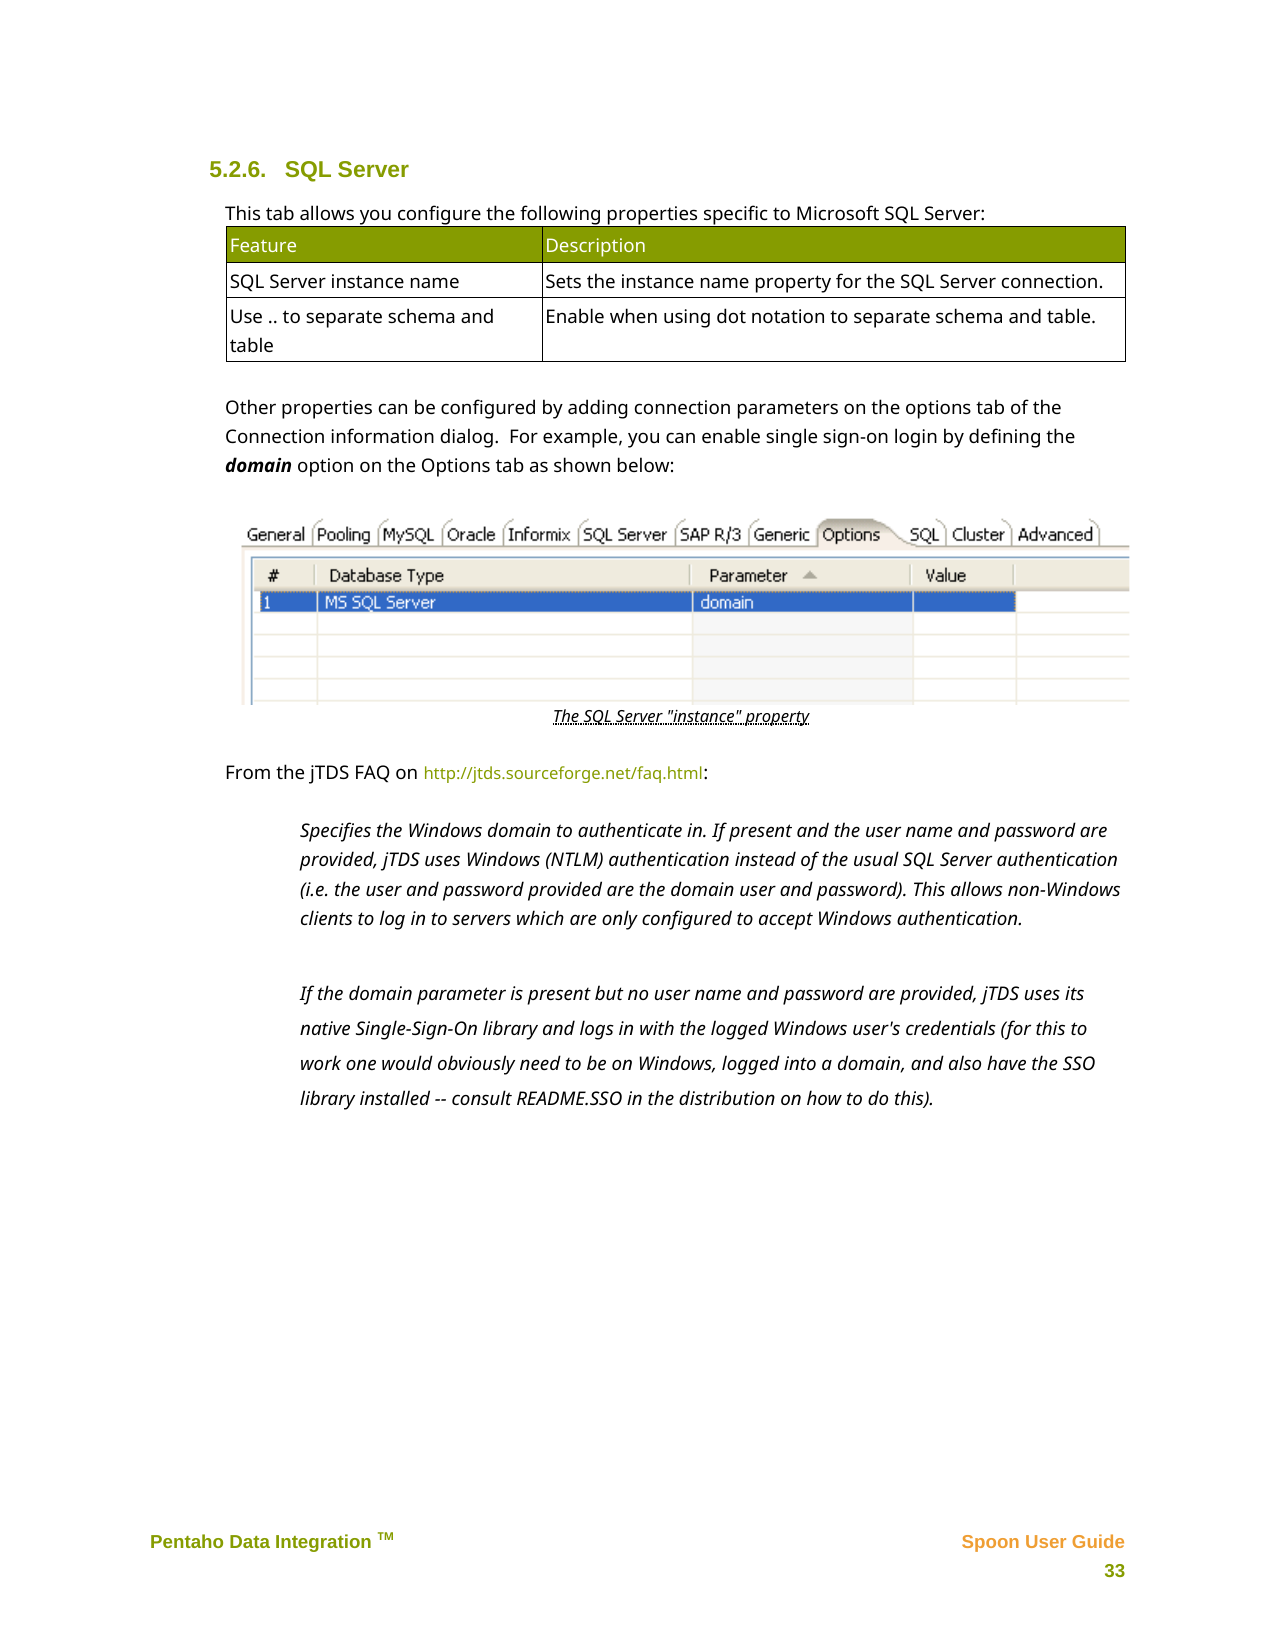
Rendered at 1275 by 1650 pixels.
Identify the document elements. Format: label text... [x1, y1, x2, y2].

text Other properties can be configured by adding connection parameters on the options tab of the Connection information dialog. For example, you can enable single sign-on login by defining the domain option on the Options tab as shown below: [225, 391, 1125, 478]
text This tab allows you configure the following properties specific to Microsoft SQL Server: [225, 197, 1125, 226]
subtitle SQL Server [209, 150, 1125, 185]
table_cell Sets the instance name property for the SQL Server connection. [543, 263, 1125, 297]
picture [234, 508, 1130, 705]
table_header Feature [227, 227, 542, 262]
table_header Description [543, 227, 1125, 262]
table_cell Use .. to separate schema and table [227, 298, 542, 361]
table_cell SQL Server instance name [227, 263, 542, 297]
text The SQL Server "instance" property [234, 705, 1130, 727]
table_cell Enable when using dot notation to separate schema and table. [543, 298, 1125, 361]
text If the domain parameter is present but no user name and password are provided, jTDS uses its native Single-Sign-On library and logs in with the logged Windows user's credentials (for this to work one would obviously need to be on Windows, logged into a domain, and also have the SSO library installed -- consult README.SSO in the distribution on how to do this). [300, 938, 1125, 1112]
text Specifies the Windows domain to authenticate in. If present and the user name and password are provided, jTDS uses Windows (NTLM) authentication instead of the usual SQL Server authentication (i.e. the user and password provided are the domain user and password). This allows non-Windows clients to log in to servers which are only configured to accept Windows authentication. [300, 814, 1125, 931]
text From the jTDS FAQ on http://jtds.sourceforge.net/faq.html: [225, 756, 1125, 785]
